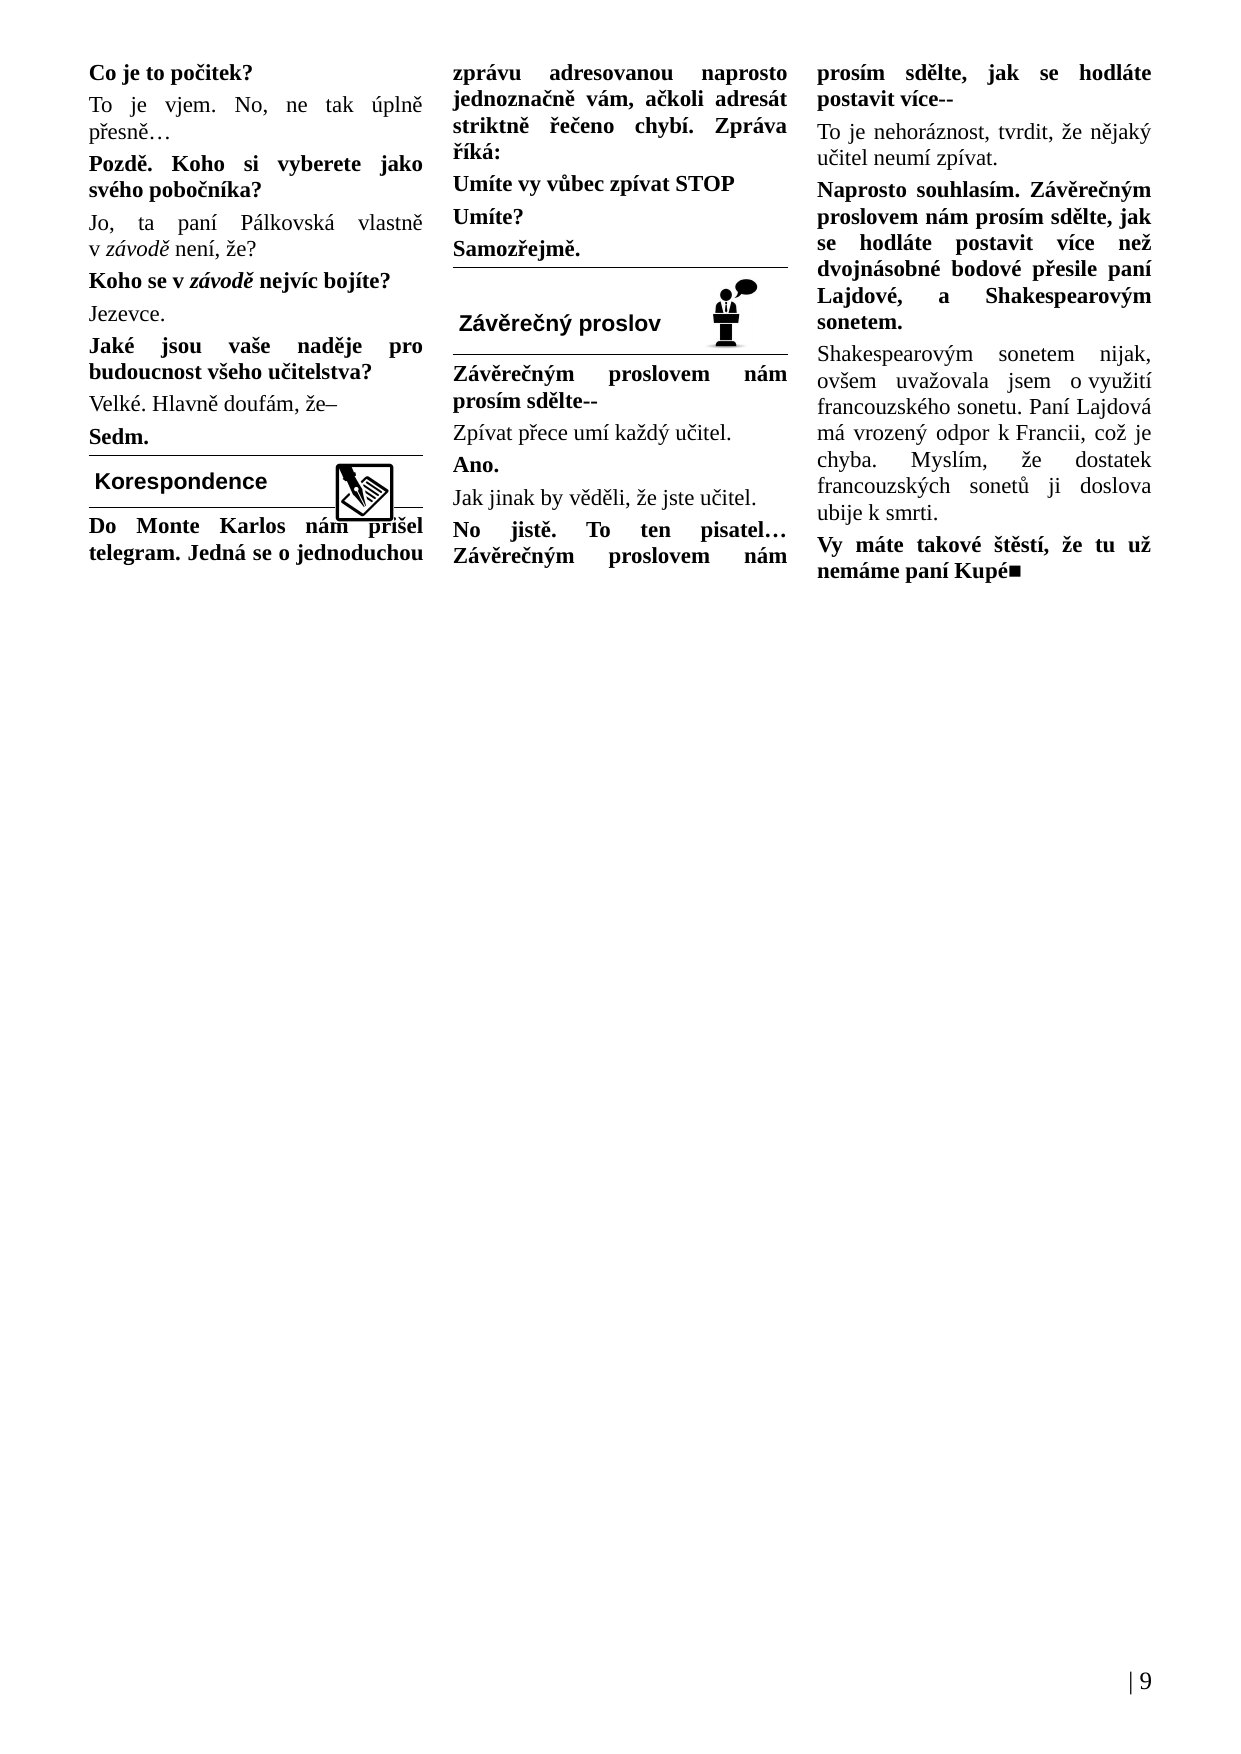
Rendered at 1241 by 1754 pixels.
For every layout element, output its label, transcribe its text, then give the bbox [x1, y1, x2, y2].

text No jistě. To ten pisatel… Závěrečným proslovem nám [453, 516, 787, 568]
table_header Korespondence [89, 456, 423, 507]
text zprávu adresovanou naprosto jednoznačně vám, ačkoli adresát striktně řečeno chybí. Zpráva říká: [453, 59, 787, 164]
picture [702, 274, 762, 349]
text To je nehoráznost, tvrdit, že nějaký učitel neumí zpívat. [817, 118, 1152, 170]
text Jak jinak by věděli, že jste učitel. [453, 483, 787, 510]
text Zpívat přece umí každý učitel. [453, 419, 787, 445]
text Jezevce. [88, 299, 423, 326]
text Velké. Hlavně doufám, že– [88, 391, 423, 417]
text Ano. [453, 451, 787, 478]
text Jaké jsou vaše naděje pro budoucnost všeho učitelstva? [88, 332, 423, 384]
text Závěrečným proslovem nám prosím sdělte-- [453, 360, 787, 413]
text Naprosto souhlasím. Závěrečným proslovem nám prosím sdělte, jak se hodláte postavit více než dvojnásobné bodové přesile paní Lajdové, a Shakespearovým sonetem. [817, 176, 1152, 334]
text Samozřejmě. [453, 235, 787, 261]
text Sedm. [88, 423, 423, 449]
text Vy máte takové štěstí, že tu už nemáme paní Kupé■ [817, 531, 1152, 583]
text Co je to počitek? [88, 59, 423, 85]
text To je vjem. No, ne tak úplně přesně… [88, 91, 423, 144]
text Umíte? [453, 203, 787, 229]
picture [335, 463, 395, 523]
text Do Monte Karlos nám přišel telegram. Jedná se o jednoduchou [88, 513, 423, 565]
text prosím sdělte, jak se hodláte postavit více-- [817, 59, 1152, 112]
text Koho se v závodě nejvíc bojíte? [88, 267, 423, 294]
table_header Závěrečný proslov [453, 268, 787, 354]
text Umíte vy vůbec zpívat STOP [453, 170, 787, 197]
text Pozdě. Koho si vyberete jako svého pobočníka? [88, 150, 423, 203]
text Shakespearovým sonetem nijak, ovšem uvažovala jsem o využití francouzského sonetu. Paní Lajdová má vrozený odpor k Francii, což je chyba. Myslím, že dostatek francouzských sonetů ji doslova ubije k smrti. [817, 340, 1152, 525]
text Jo, ta paní Pálkovská vlastně v závodě není, že? [88, 209, 423, 261]
